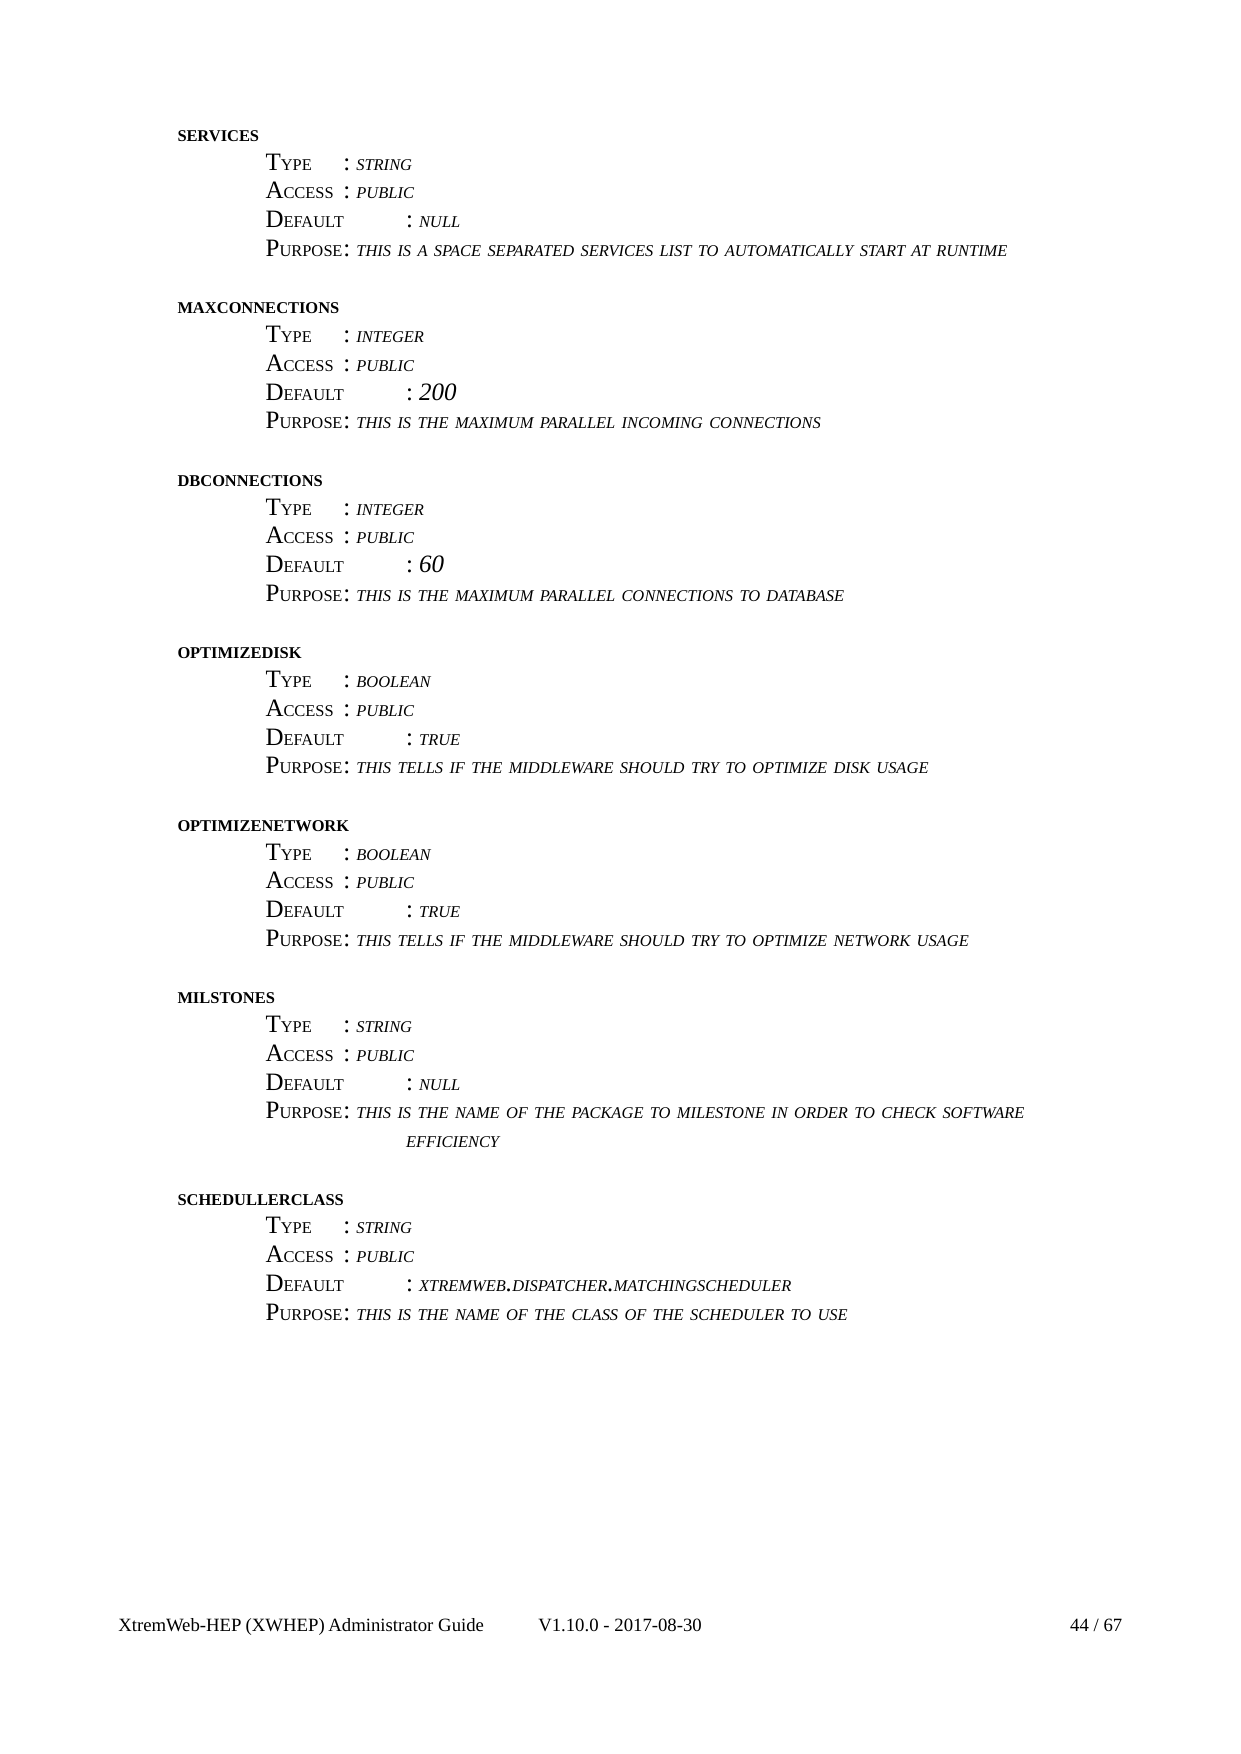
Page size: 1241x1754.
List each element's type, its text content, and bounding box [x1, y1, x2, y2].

text maxconnections [177, 291, 1122, 319]
text Type : integer [265, 492, 1122, 521]
text Purpose : this tells if the middleware should try to optimize network usage [265, 923, 1122, 952]
text Purpose : this tells if the middleware should try to optimize disk usage [265, 751, 1122, 779]
text Default : xtremweb.dispatcher.matchingscheduler [265, 1268, 1122, 1297]
text Type : string [265, 147, 1122, 176]
text Access : public [265, 1038, 1122, 1067]
text Access : public [265, 1239, 1122, 1268]
text Purpose : this is the name of the package to milestone in order to check software efficiency [265, 1096, 1122, 1153]
text Access : public [265, 176, 1122, 204]
text dbconnections [177, 463, 1122, 492]
text Default : null [265, 204, 1122, 233]
text Type : boolean [265, 837, 1122, 866]
text Type : integer [265, 319, 1122, 348]
text Type : string [265, 1009, 1122, 1038]
text Access : public [265, 521, 1122, 549]
text Default : 200 [265, 377, 1122, 406]
text Type : string [265, 1211, 1122, 1239]
text milstones [177, 981, 1122, 1009]
text optimizenetwork [177, 808, 1122, 837]
text Default : null [265, 1067, 1122, 1096]
text Access : public [265, 866, 1122, 894]
text services [177, 118, 1122, 147]
text schedullerclass [177, 1182, 1122, 1211]
text Default : true [265, 722, 1122, 751]
text Purpose : this is the maximum parallel connections to database [265, 578, 1122, 607]
text Default : true [265, 894, 1122, 923]
text Access : public [265, 693, 1122, 722]
text Purpose : this is a space separated services list to automatically start at runtime [265, 233, 1122, 262]
text Access : public [265, 348, 1122, 377]
text Purpose : this is the maximum parallel incoming connections [265, 406, 1122, 434]
text Purpose : this is the name of the class of the scheduler to use [265, 1297, 1122, 1326]
text Default : 60 [265, 549, 1122, 578]
text optimizedisk [177, 636, 1122, 664]
text Type : boolean [265, 664, 1122, 693]
